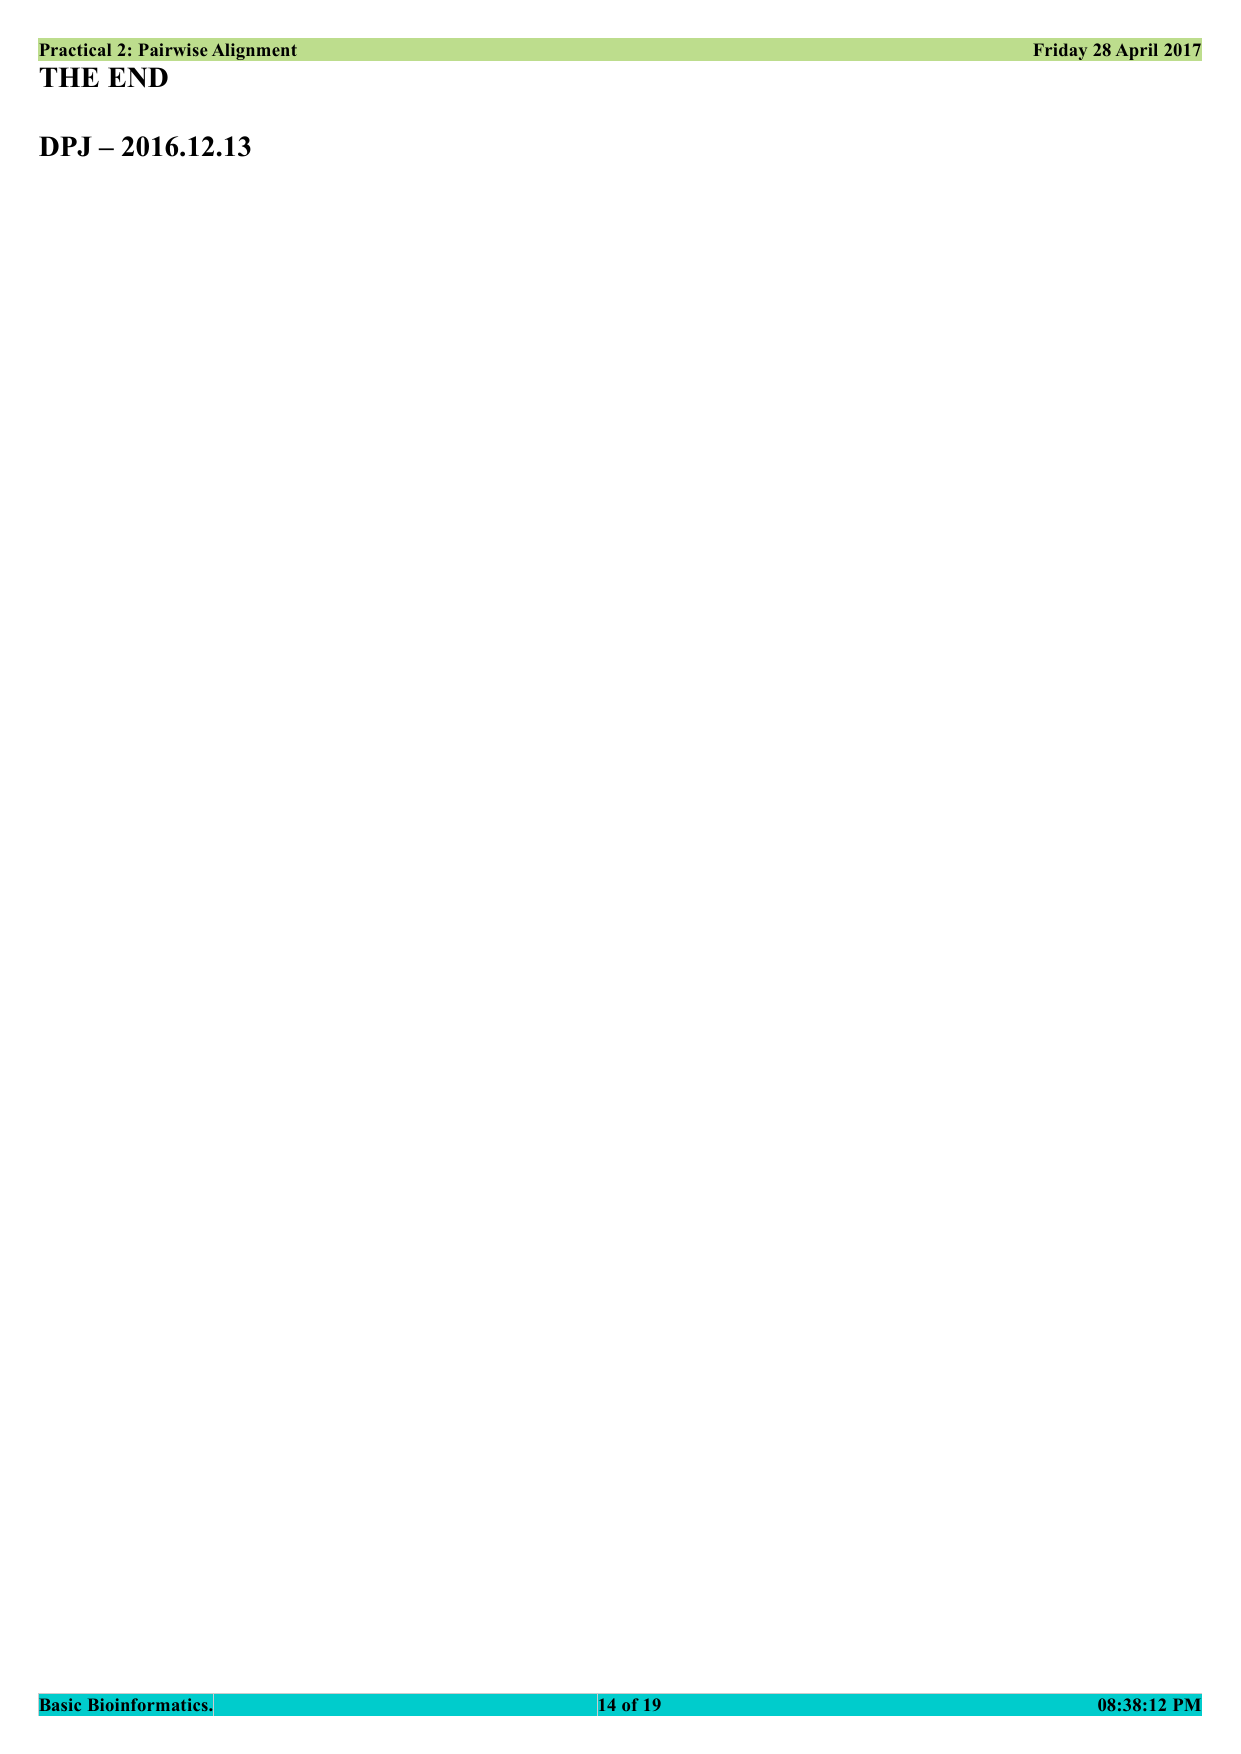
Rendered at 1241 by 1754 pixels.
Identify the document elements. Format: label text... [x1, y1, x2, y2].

text DPJ – 2016.12.13 [38, 129, 1202, 163]
text THE END [38, 61, 1202, 94]
